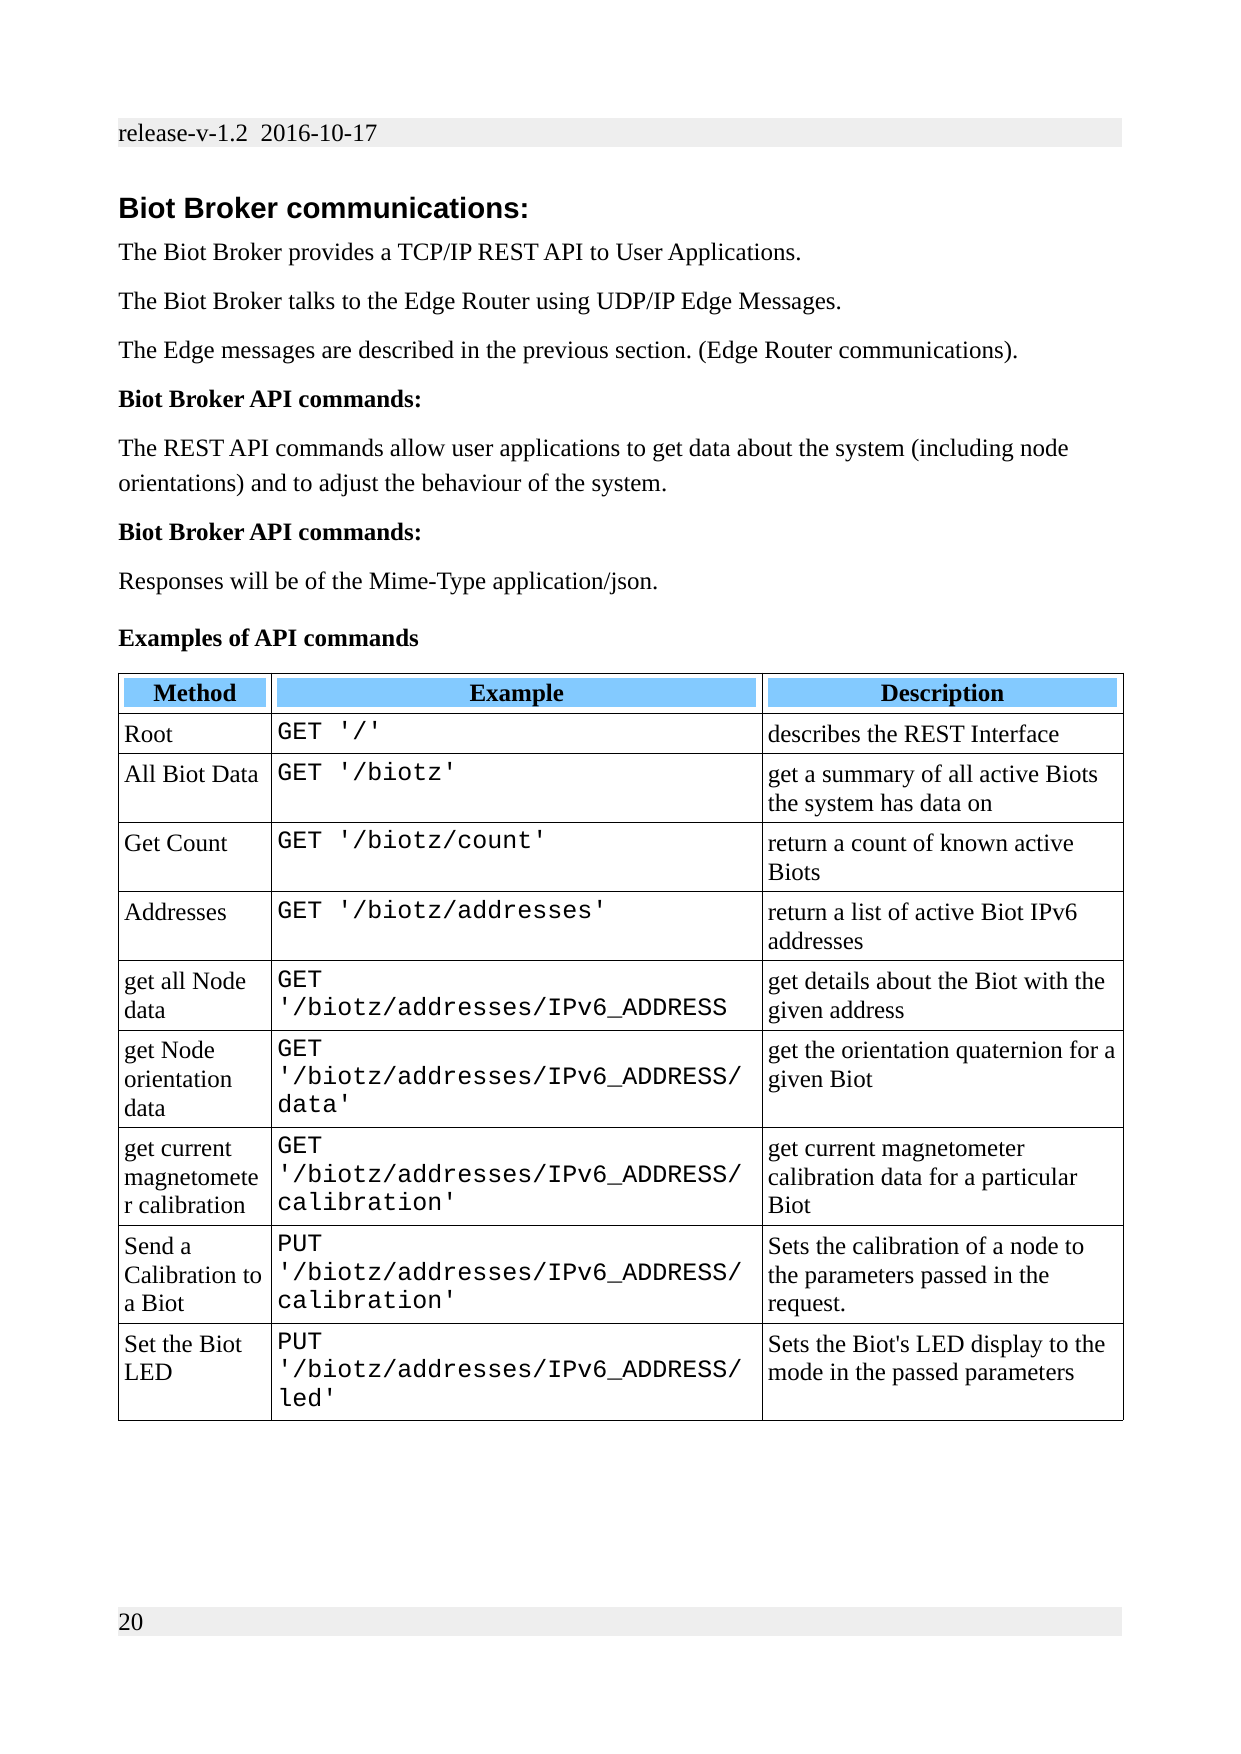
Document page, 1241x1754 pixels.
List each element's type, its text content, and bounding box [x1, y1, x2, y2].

table_cell PUT '/biotz/addresses/IPv6_ADDRESS/led' [272, 1324, 762, 1419]
text The REST API commands allow user applications to get data about the system (including node orientations) and to adjust the behaviour of the system. [118, 433, 1122, 497]
table_cell Addresses [119, 892, 271, 960]
table_cell Sets the calibration of a node to the parameters passed in the request. [763, 1226, 1123, 1323]
table_cell GET '/biotz/count' [272, 823, 762, 891]
table_cell get the orientation quaternion for a given Biot [763, 1031, 1123, 1127]
table_header Description [763, 674, 1123, 713]
table_cell Root [119, 714, 271, 753]
table_cell Get Count [119, 823, 271, 891]
table_cell return a list of active Biot IPv6 addresses [763, 892, 1123, 960]
table_cell GET '/' [272, 714, 762, 753]
table_cell PUT '/biotz/addresses/IPv6_ADDRESS/calibration' [272, 1226, 762, 1323]
table_cell get details about the Biot with the given address [763, 961, 1123, 1029]
text The Edge messages are described in the previous section. (Edge Router communications). [118, 335, 1122, 364]
table_cell GET '/biotz/addresses/IPv6_ADDRESS [272, 961, 762, 1029]
table_cell get current magnetometer calibration data for a particular Biot [763, 1128, 1123, 1225]
table_cell get Node orientation data [119, 1031, 271, 1127]
table_cell GET '/biotz/addresses/IPv6_ADDRESS/data' [272, 1031, 762, 1127]
table_cell get a summary of all active Biots the system has data on [763, 754, 1123, 822]
table_cell GET '/biotz/addresses/IPv6_ADDRESS/calibration' [272, 1128, 762, 1225]
table_header Example [272, 674, 762, 713]
text Responses will be of the Mime-Type application/json. [118, 566, 1122, 595]
table_header Method [119, 674, 271, 713]
table_cell Send a Calibration to a Biot [119, 1226, 271, 1323]
table_cell Set the Biot LED [119, 1324, 271, 1419]
table_cell Sets the Biot's LED display to the mode in the passed parameters [763, 1324, 1123, 1419]
text The Biot Broker provides a TCP/IP REST API to User Applications. [118, 237, 1122, 266]
subtitle Biot Broker communications: [118, 191, 1122, 225]
table_cell GET '/biotz/addresses' [272, 892, 762, 960]
table_cell return a count of known active Biots [763, 823, 1123, 891]
text Biot Broker API commands: [118, 384, 1122, 413]
text The Biot Broker talks to the Edge Router using UDP/IP Edge Messages. [118, 286, 1122, 315]
table_cell describes the REST Interface [763, 714, 1123, 753]
table_cell get all Node data [119, 961, 271, 1029]
text Biot Broker API commands: [118, 517, 1122, 546]
table_cell get current magnetometer calibration [119, 1128, 271, 1225]
table_cell All Biot Data [119, 754, 271, 822]
text Examples of API commands [118, 623, 1122, 652]
table_cell GET '/biotz' [272, 754, 762, 822]
